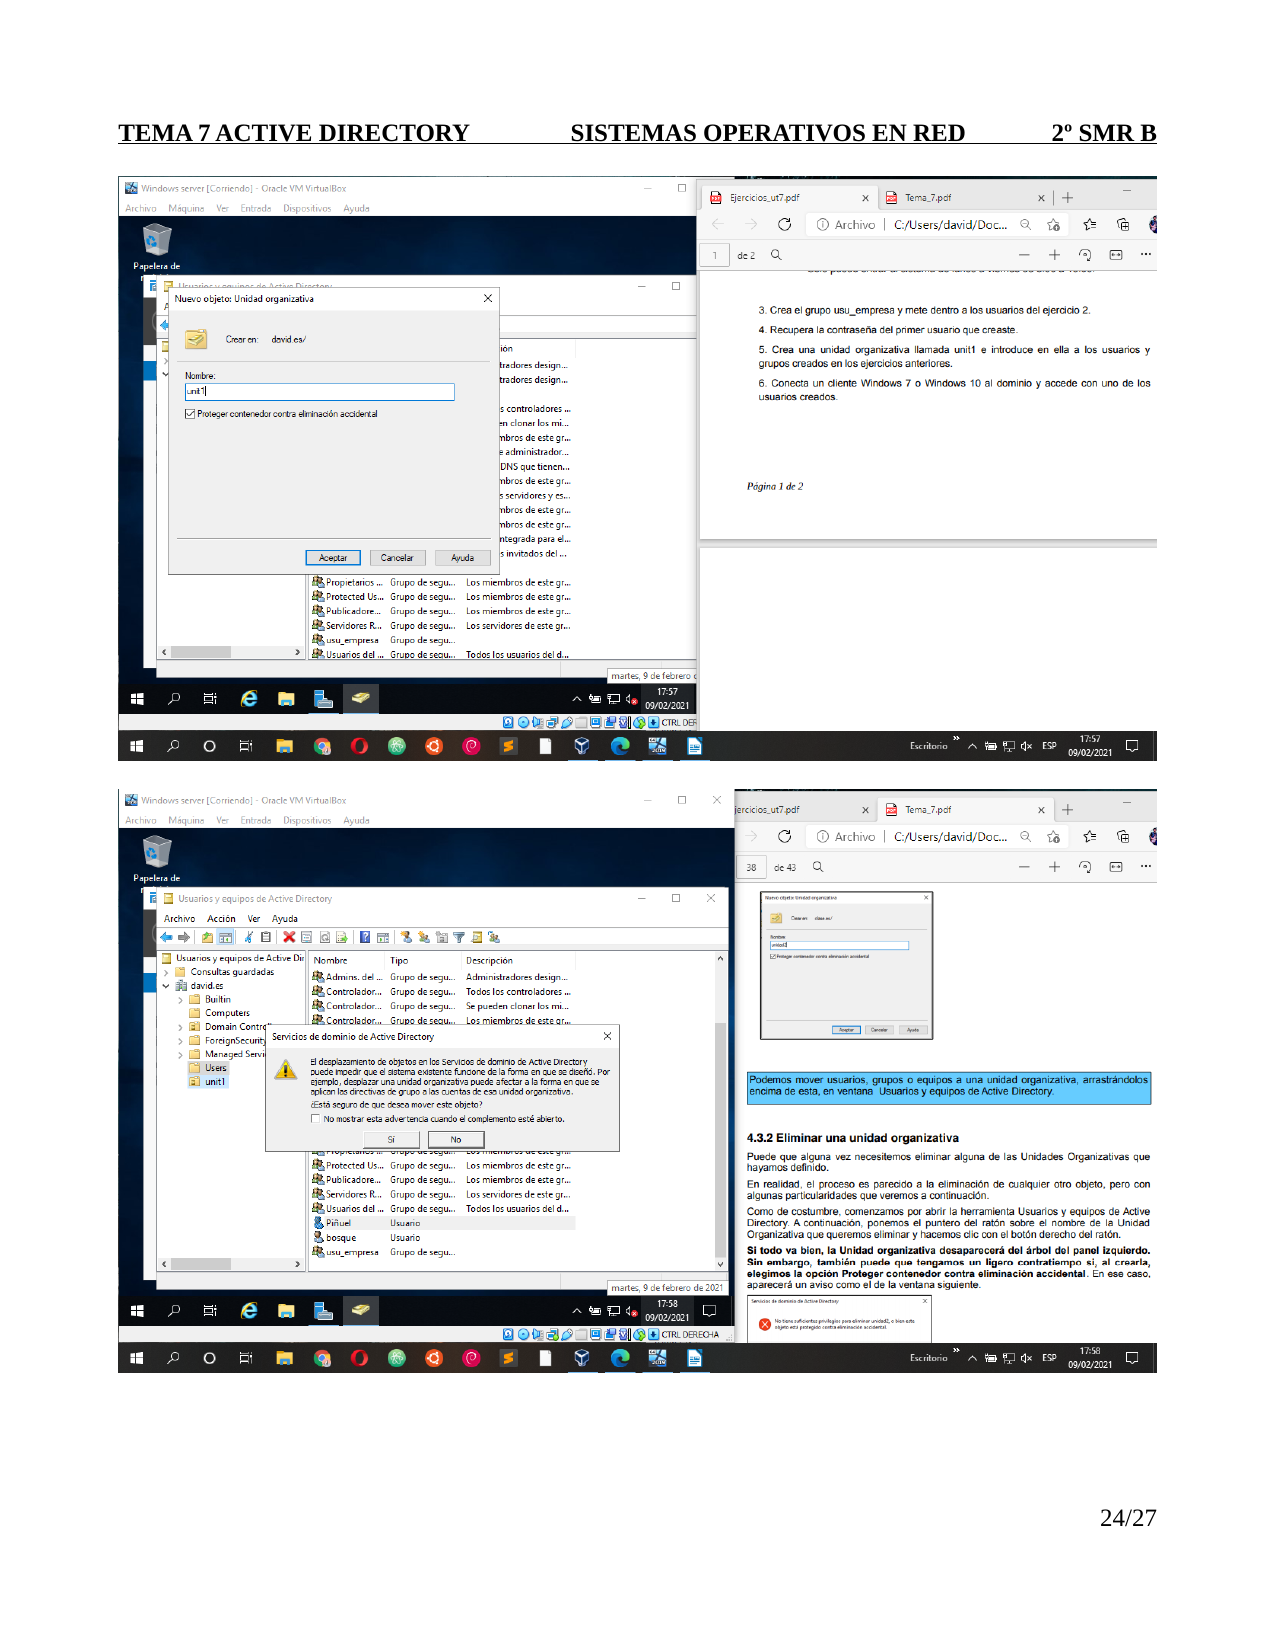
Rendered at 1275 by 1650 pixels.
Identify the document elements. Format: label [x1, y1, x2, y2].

picture [118, 789, 1157, 1373]
picture [118, 176, 1157, 761]
